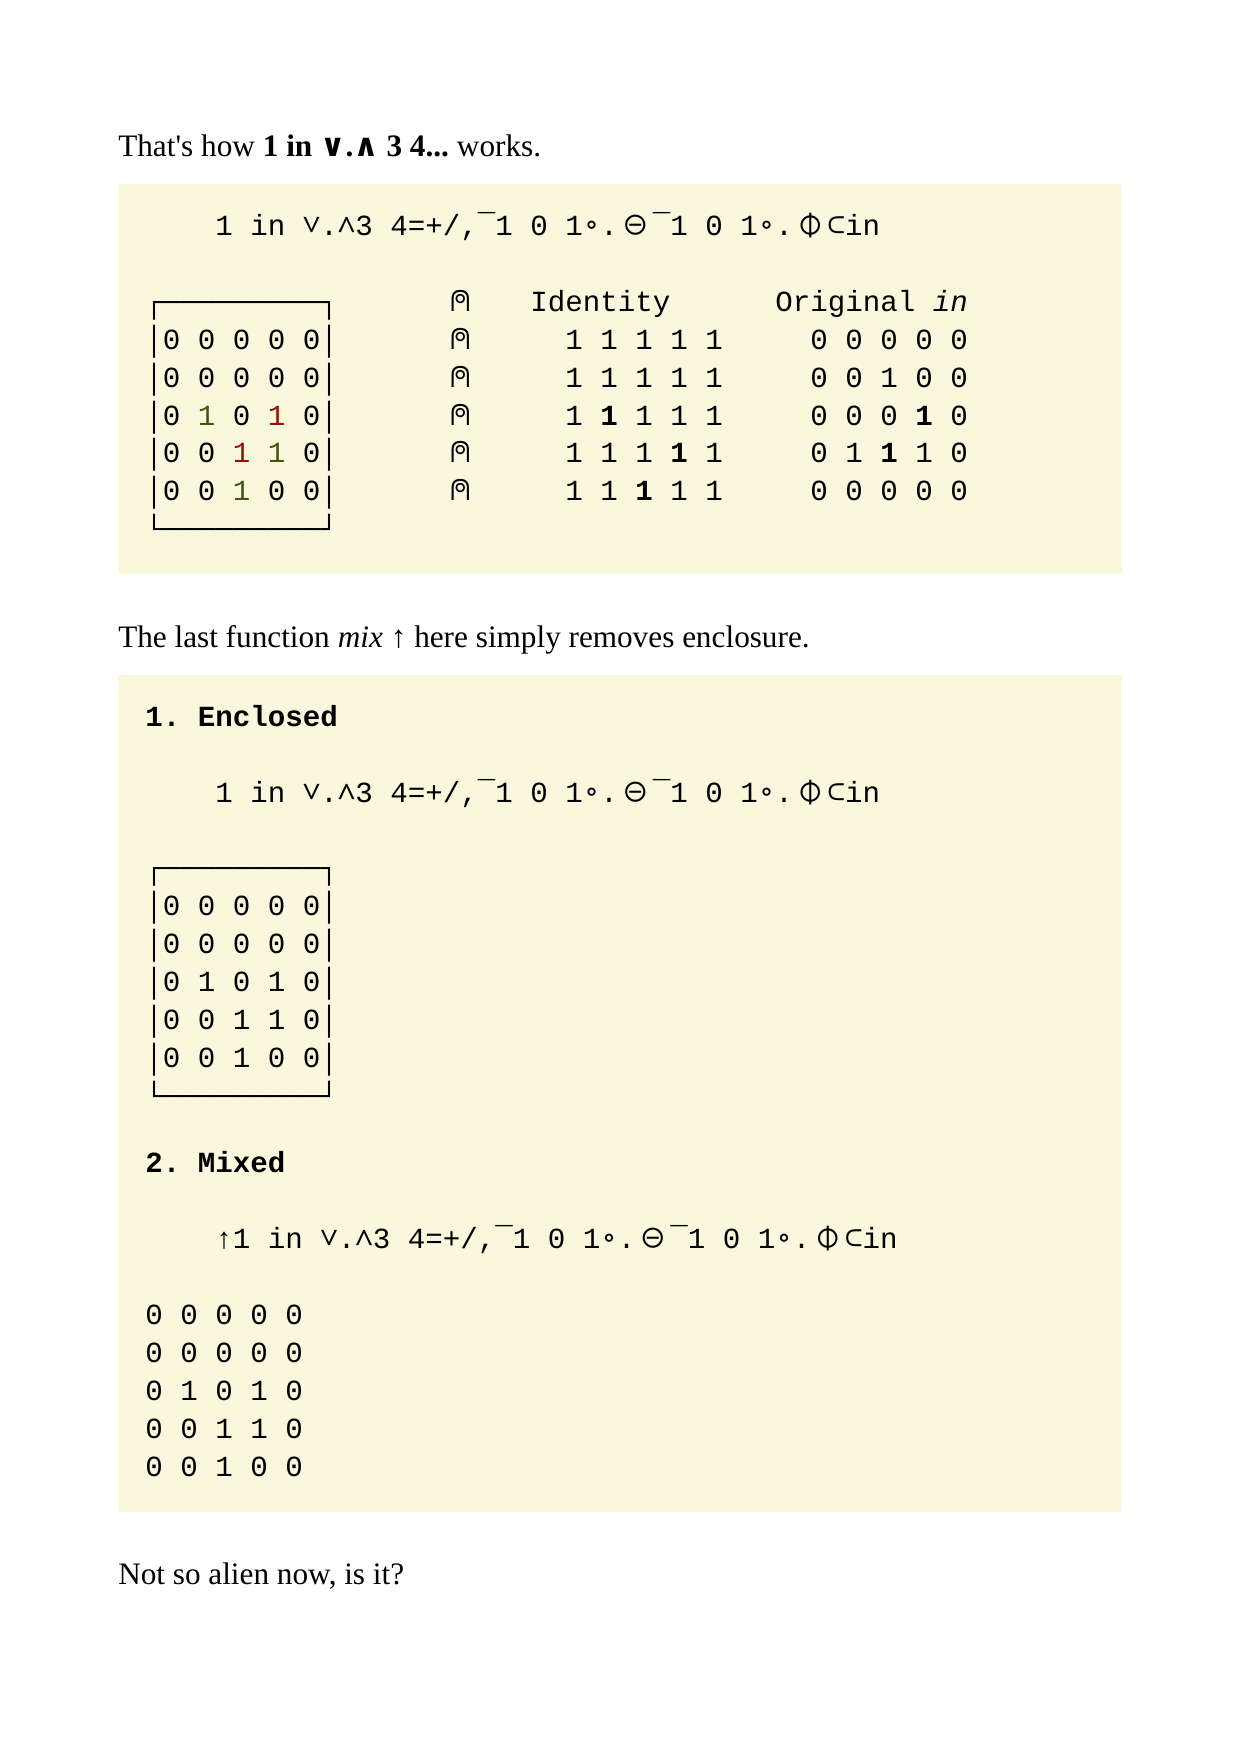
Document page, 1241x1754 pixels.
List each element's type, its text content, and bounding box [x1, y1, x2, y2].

text │0 0 1 0 0│ ⍝ 1 1 1 1 1 0 0 0 0 0 [118, 449, 1122, 487]
text 1 in ∨.∧3 4=+/,¯1 0 1∘.⊖¯1 0 1∘.⌽⊂in [118, 184, 1122, 222]
text Not so alien now, is it? [118, 1546, 1122, 1594]
text 2. Mixed [118, 1121, 1122, 1159]
text 0 0 0 0 0 [118, 1273, 1122, 1311]
text ┌─────────┐ ⍝ Identity Original in [118, 260, 1122, 298]
text │0 0 1 0 0│ [118, 1016, 1122, 1054]
text 0 0 1 1 0 [118, 1387, 1122, 1425]
text │0 1 0 1 0│ ⍝ 1 1 1 1 1 0 0 0 1 0 [118, 374, 1122, 412]
text 0 0 1 0 0 [118, 1425, 1122, 1512]
text └─────────┘ [118, 1054, 1122, 1114]
text The last function mix ↑ here simply removes enclosure. [118, 609, 1122, 657]
text │0 0 0 0 0│ [118, 902, 1122, 940]
text │0 0 1 1 0│ ⍝ 1 1 1 1 1 0 1 1 1 0 [118, 412, 1122, 449]
text 1. Enclosed [118, 675, 1122, 713]
text ┌─────────┐ [118, 827, 1122, 864]
text 0 1 0 1 0 [118, 1349, 1122, 1387]
text └─────────┘ [118, 487, 1122, 574]
text │0 0 1 1 0│ [118, 978, 1122, 1016]
text │0 0 0 0 0│ ⍝ 1 1 1 1 1 0 0 0 0 0 [118, 298, 1122, 336]
text 1 in ∨.∧3 4=+/,¯1 0 1∘.⊖¯1 0 1∘.⌽⊂in [118, 751, 1122, 789]
text ↑1 in ∨.∧3 4=+/,¯1 0 1∘.⊖¯1 0 1∘.⌽⊂in [118, 1197, 1122, 1235]
text That's how 1 in ∨.∧ 3 4... works. [118, 118, 1122, 166]
text │0 0 0 0 0│ [118, 864, 1122, 902]
text 0 0 0 0 0 [118, 1311, 1122, 1349]
text │0 1 0 1 0│ [118, 940, 1122, 978]
text │0 0 0 0 0│ ⍝ 1 1 1 1 1 0 0 1 0 0 [118, 336, 1122, 374]
